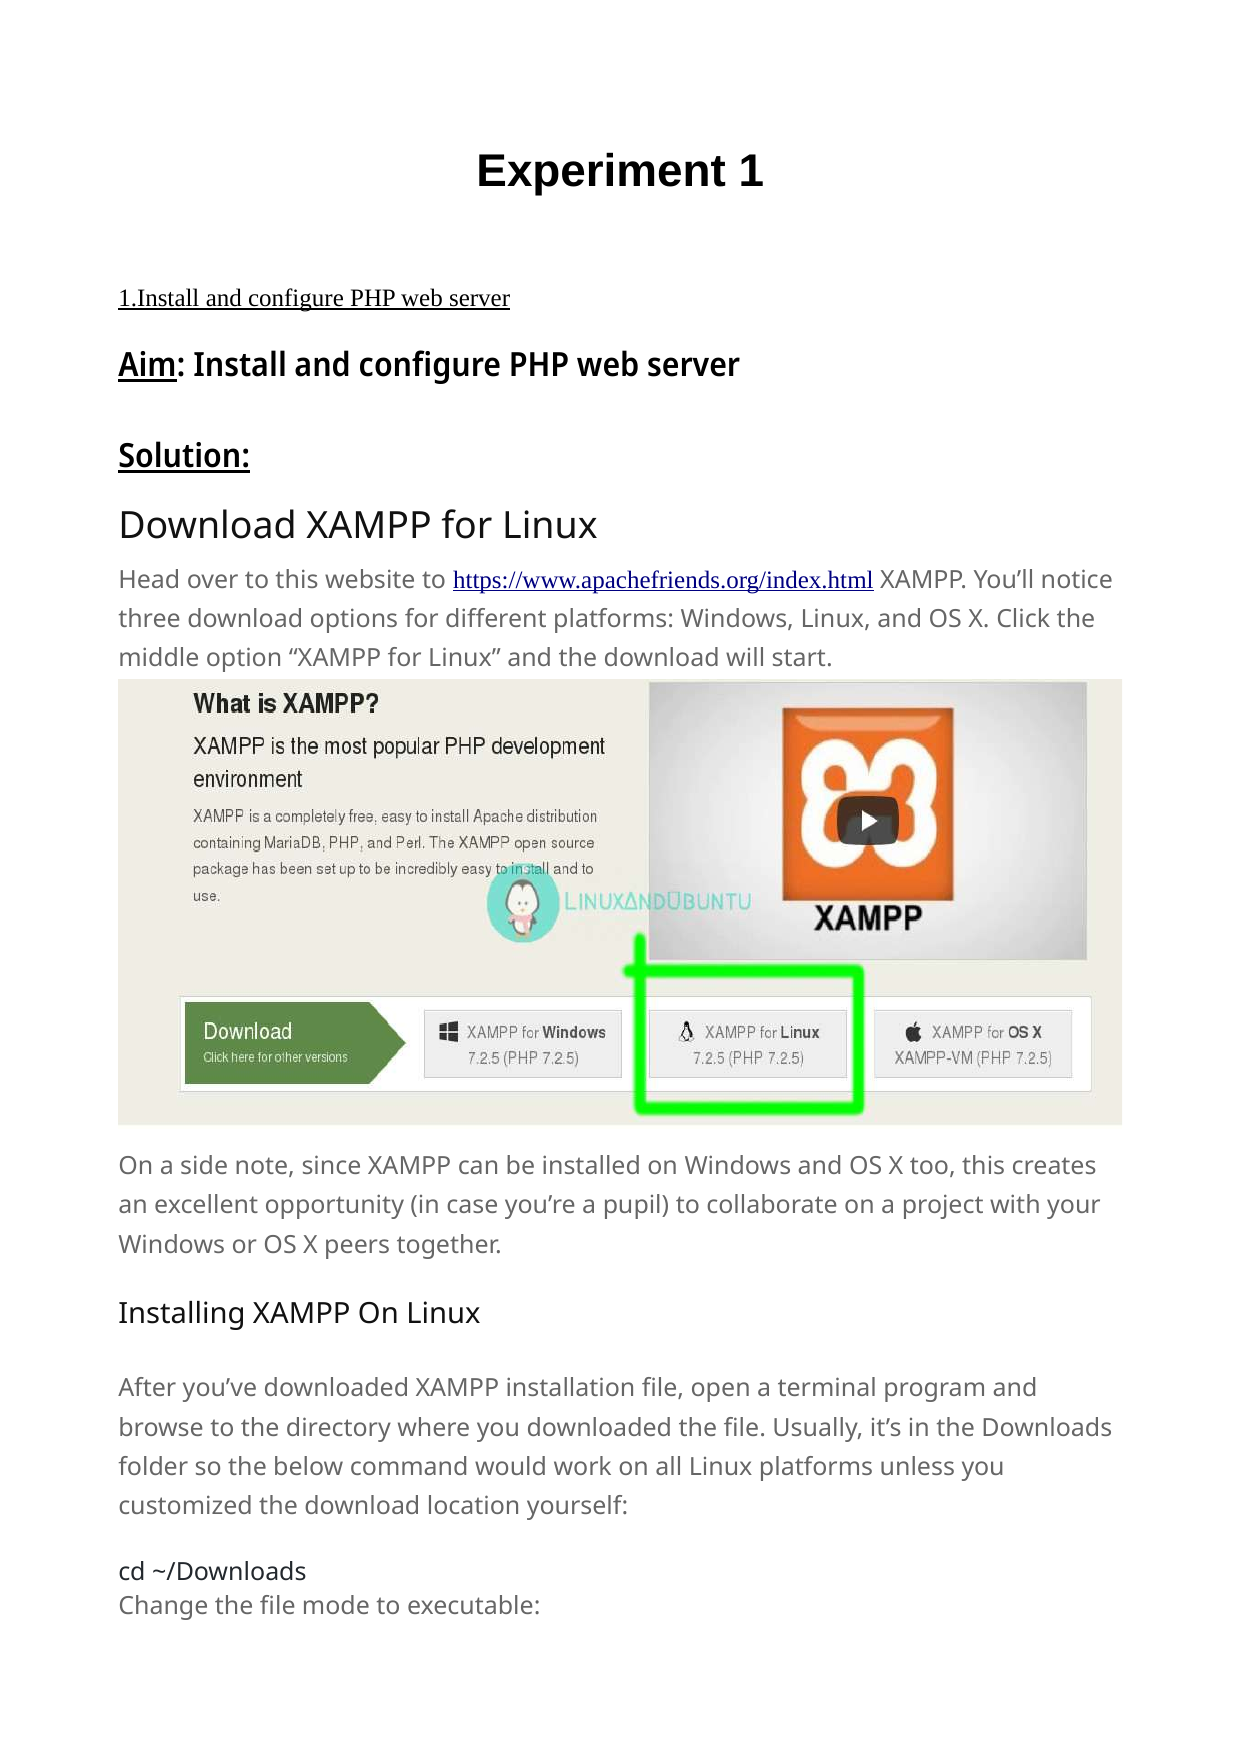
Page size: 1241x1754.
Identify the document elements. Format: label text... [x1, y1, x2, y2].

text 1.Install and configure PHP web server [118, 283, 1122, 312]
text Solution: [118, 432, 1122, 477]
text Change the file mode to executable: [118, 1587, 1122, 1621]
text On a side note, since XAMPP can be installed on Windows and OS X too, this creates an excellent opportunity (in case you’re a pupil) to collaborate on a project with your Windows or OS X peers together. [118, 1148, 1122, 1260]
text Head over to this website to https://www.apachefriends.org/index.html XAMPP. You’ll notice three download options for different platforms: Windows, Linux, and OS X. Click the middle option “XAMPP for Linux” and the download will start. [118, 562, 1122, 674]
subtitle Installing XAMPP On Linux [118, 1292, 1122, 1332]
text Aim: Install and configure PHP web server [118, 341, 1122, 386]
text After you’ve downloaded XAMPP installation file, open a terminal program and browse to the directory where you downloaded the file. Usually, it’s in the Downloads folder so the below command would work on all Linux platforms unless you customized the download location yourself: [118, 1370, 1122, 1522]
text cd ~/Downloads [118, 1553, 1122, 1587]
picture [118, 679, 1123, 1129]
subtitle Experiment 1 [118, 143, 1122, 196]
subtitle Download XAMPP for Linux [118, 498, 1122, 549]
